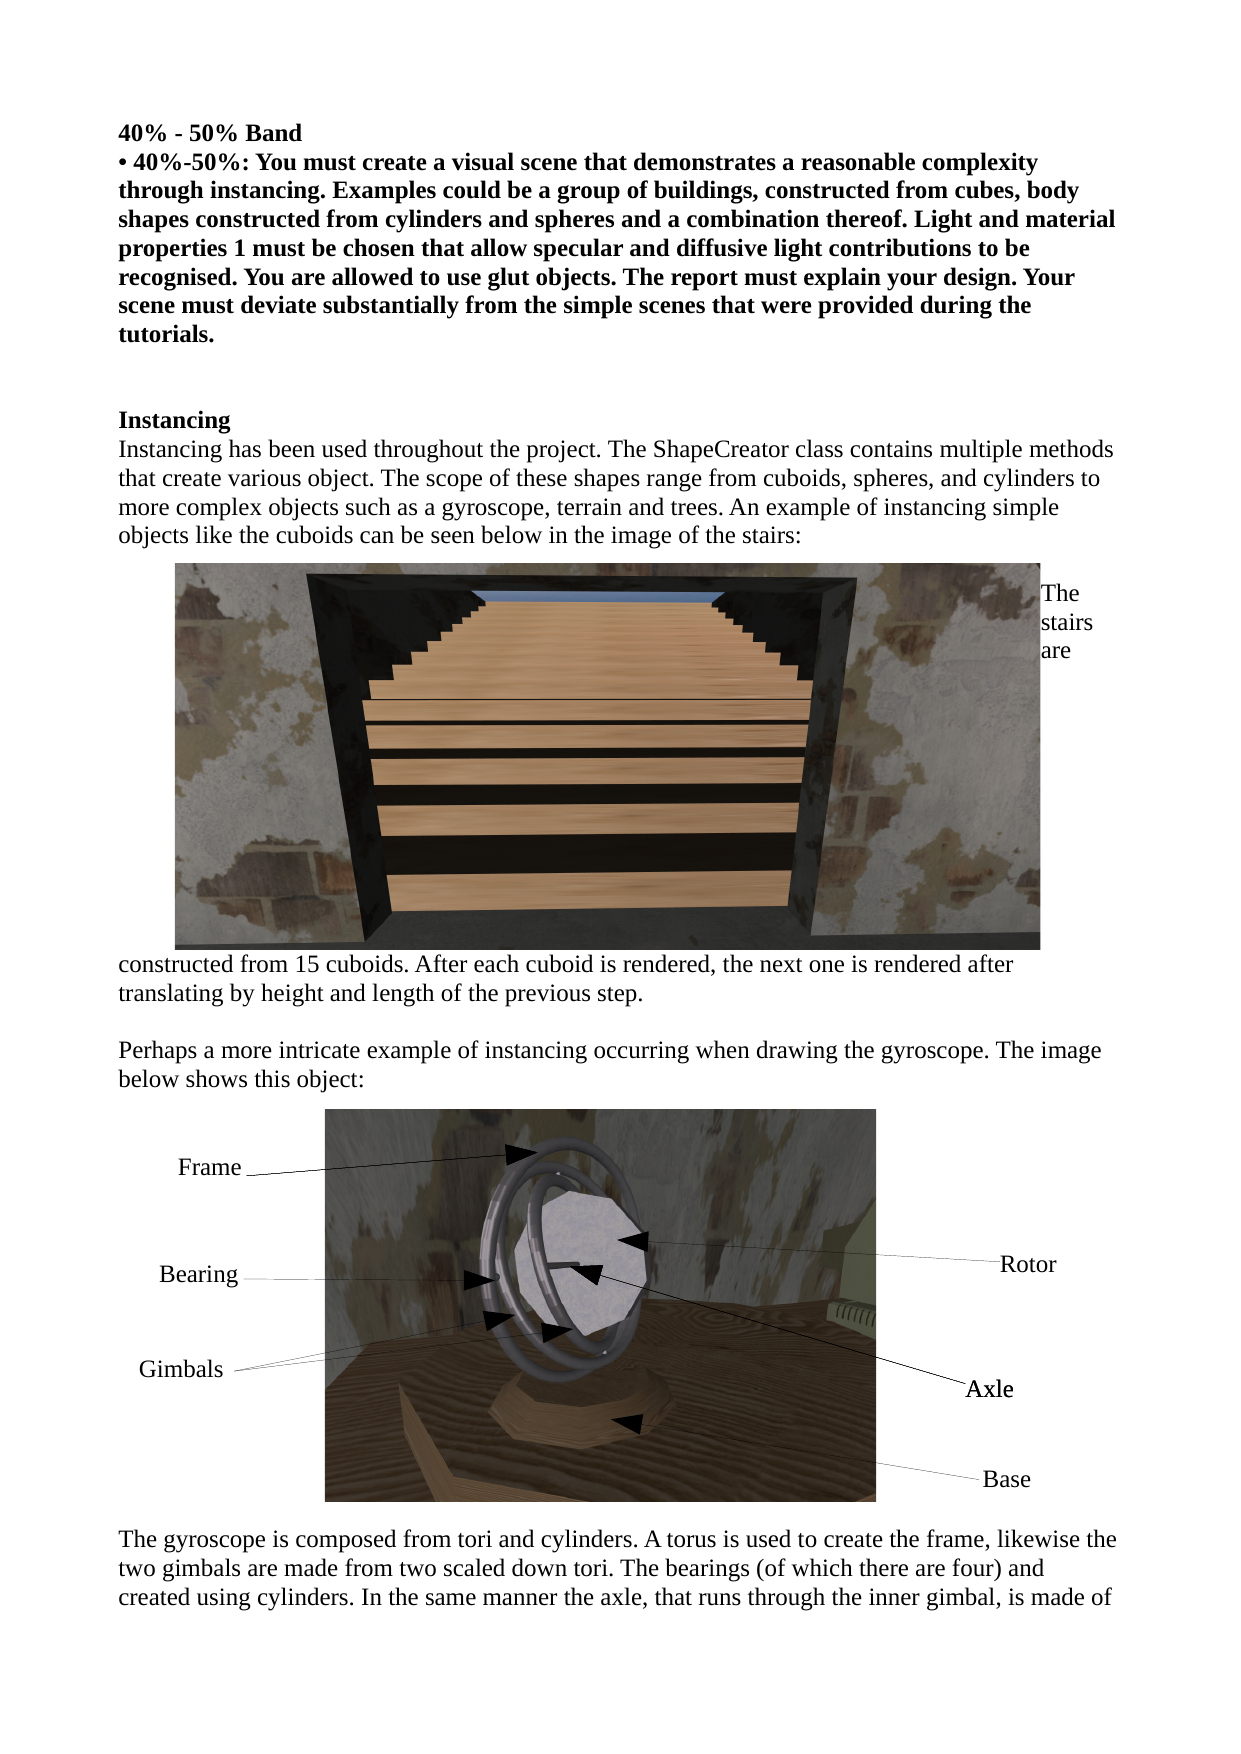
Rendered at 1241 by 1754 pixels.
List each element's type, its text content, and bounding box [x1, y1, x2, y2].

text The stairs are constructed from 15 cuboids. After each cuboid is rendered, the next one is rendered after translating by height and length of the previous step. [118, 549, 1122, 1007]
text 40% - 50% Band [118, 118, 1122, 147]
picture [174, 563, 1041, 950]
text • 40%-50%: You must create a visual scene that demonstrates a reasonable complexity through instancing. Examples could be a group of buildings, constructed from cubes, body shapes constructed from cylinders and spheres and a combination thereof. Light and material properties 1 must be chosen that allow specular and diffusive light contributions to be recognised. You are allowed to use glut objects. The report must explain your design. Your scene must deviate substantially from the simple scenes that were provided during the tutorials. [118, 147, 1122, 348]
text Instancing has been used throughout the project. The ShapeCreator class contains multiple methods that create various object. The scope of these shapes range from cuboids, spheres, and cylinders to more complex objects such as a gyroscope, terrain and trees. An example of instancing simple objects like the cuboids can be seen below in the image of the stairs: [118, 434, 1122, 549]
text Perhaps a more intricate example of instancing occurring when drawing the gyroscope. The image below shows this object: [118, 1036, 1122, 1093]
text The gyroscope is composed from tori and cylinders. A torus is used to create the frame, likewise the two gimbals are made from two scaled down tori. The bearings (of which there are four) and created using cylinders. In the same manner the axle, that runs through the inner gimbal, is made of [118, 1524, 1122, 1611]
text Instancing [118, 377, 1122, 434]
picture [324, 1109, 877, 1502]
